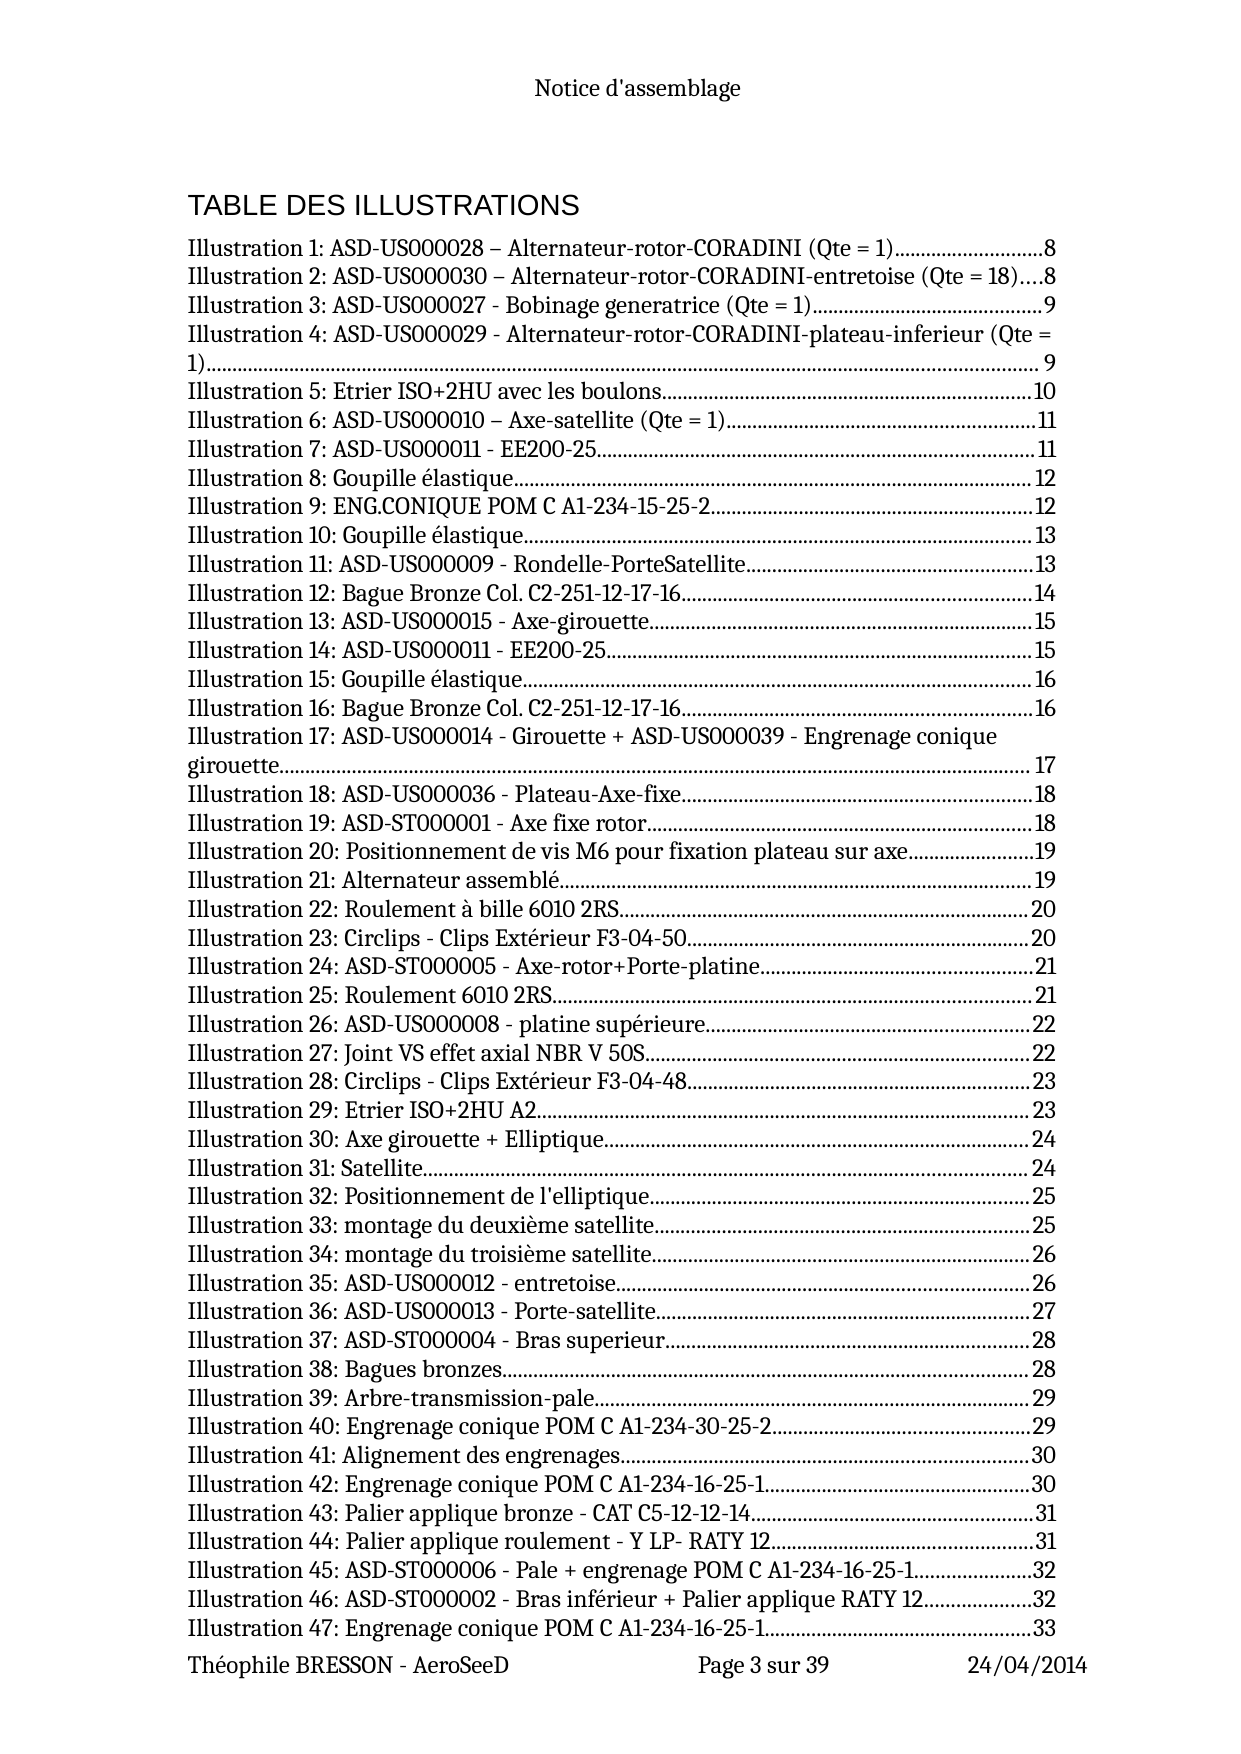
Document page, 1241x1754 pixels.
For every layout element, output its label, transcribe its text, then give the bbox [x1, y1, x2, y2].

text Illustration 3: ASD-US000027 - Bobinage generatrice (Qte = 1) 9 [187, 291, 1056, 320]
text Illustration 41: Alignement des engrenages 30 [187, 1441, 1056, 1470]
text Illustration 7: ASD-US000011 - EE200-25 11 [187, 435, 1056, 463]
text Illustration 4: ASD-US000029 - Alternateur-rotor-CORADINI-plateau-inferieur (Qte = 1) 9 [187, 320, 1056, 377]
text Illustration 34: montage du troisième satellite 26 [187, 1240, 1056, 1268]
text Illustration 19: ASD-ST000001 - Axe fixe rotor 18 [187, 808, 1056, 837]
text Illustration 40: Engrenage conique POM C A1-234-30-25-2 29 [187, 1412, 1056, 1441]
text Illustration 38: Bagues bronzes 28 [187, 1355, 1056, 1383]
text Illustration 5: Etrier ISO+2HU avec les boulons 10 [187, 377, 1056, 406]
text Illustration 16: Bague Bronze Col. C2-251-12-17-16 16 [187, 693, 1056, 722]
text Illustration 25: Roulement 6010 2RS 21 [187, 981, 1056, 1010]
text Illustration 26: ASD-US000008 - platine supérieure 22 [187, 1010, 1056, 1038]
text Illustration 47: Engrenage conique POM C A1-234-16-25-1 33 [187, 1613, 1056, 1642]
text Illustration 22: Roulement à bille 6010 2RS 20 [187, 895, 1056, 923]
text Illustration 11: ASD-US000009 - Rondelle-PorteSatellite 13 [187, 550, 1056, 578]
text Illustration 45: ASD-ST000006 - Pale + engrenage POM C A1-234-16-25-1 32 [187, 1556, 1056, 1585]
text Illustration 10: Goupille élastique 13 [187, 521, 1056, 550]
text Illustration 13: ASD-US000015 - Axe-girouette 15 [187, 607, 1056, 636]
text Illustration 12: Bague Bronze Col. C2-251-12-17-16 14 [187, 578, 1056, 607]
text Illustration 32: Positionnement de l'elliptique 25 [187, 1182, 1056, 1211]
text Illustration 6: ASD-US000010 – Axe-satellite (Qte = 1) 11 [187, 406, 1056, 435]
text Illustration 14: ASD-US000011 - EE200-25 15 [187, 636, 1056, 665]
text Illustration 43: Palier applique bronze - CAT C5-12-12-14 31 [187, 1498, 1056, 1527]
subtitle TABLE DES ILLUSTRATIONS [187, 187, 1056, 221]
text Illustration 23: Circlips - Clips Extérieur F3-04-50 20 [187, 923, 1056, 952]
text Illustration 1: ASD-US000028 – Alternateur-rotor-CORADINI (Qte = 1) 8 [187, 233, 1056, 262]
text Illustration 33: montage du deuxième satellite 25 [187, 1211, 1056, 1240]
text Illustration 27: Joint VS effet axial NBR V 50S 22 [187, 1038, 1056, 1067]
text Illustration 39: Arbre-transmission-pale 29 [187, 1383, 1056, 1412]
text Illustration 30: Axe girouette + Elliptique 24 [187, 1125, 1056, 1153]
text Illustration 42: Engrenage conique POM C A1-234-16-25-1 30 [187, 1470, 1056, 1498]
text Illustration 46: ASD-ST000002 - Bras inférieur + Palier applique RATY 12 32 [187, 1585, 1056, 1613]
text Illustration 9: ENG.CONIQUE POM C A1-234-15-25-2 12 [187, 492, 1056, 521]
text Illustration 28: Circlips - Clips Extérieur F3-04-48 23 [187, 1067, 1056, 1096]
text Illustration 8: Goupille élastique 12 [187, 463, 1056, 492]
text Illustration 35: ASD-US000012 - entretoise 26 [187, 1268, 1056, 1297]
text Illustration 36: ASD-US000013 - Porte-satellite 27 [187, 1297, 1056, 1326]
text Illustration 29: Etrier ISO+2HU A2 23 [187, 1096, 1056, 1125]
text Illustration 21: Alternateur assemblé 19 [187, 866, 1056, 895]
text Illustration 17: ASD-US000014 - Girouette + ASD-US000039 - Engrenage conique girouette 17 [187, 722, 1056, 780]
text Illustration 31: Satellite 24 [187, 1153, 1056, 1182]
text Illustration 15: Goupille élastique 16 [187, 665, 1056, 693]
text Illustration 24: ASD-ST000005 - Axe-rotor+Porte-platine 21 [187, 952, 1056, 981]
text Illustration 2: ASD-US000030 – Alternateur-rotor-CORADINI-entretoise (Qte = 18) 8 [187, 262, 1056, 291]
text Illustration 20: Positionnement de vis M6 pour fixation plateau sur axe 19 [187, 837, 1056, 866]
text Illustration 37: ASD-ST000004 - Bras superieur 28 [187, 1326, 1056, 1355]
text Illustration 18: ASD-US000036 - Plateau-Axe-fixe 18 [187, 780, 1056, 808]
text Illustration 44: Palier applique roulement - Y LP- RATY 12 31 [187, 1527, 1056, 1556]
